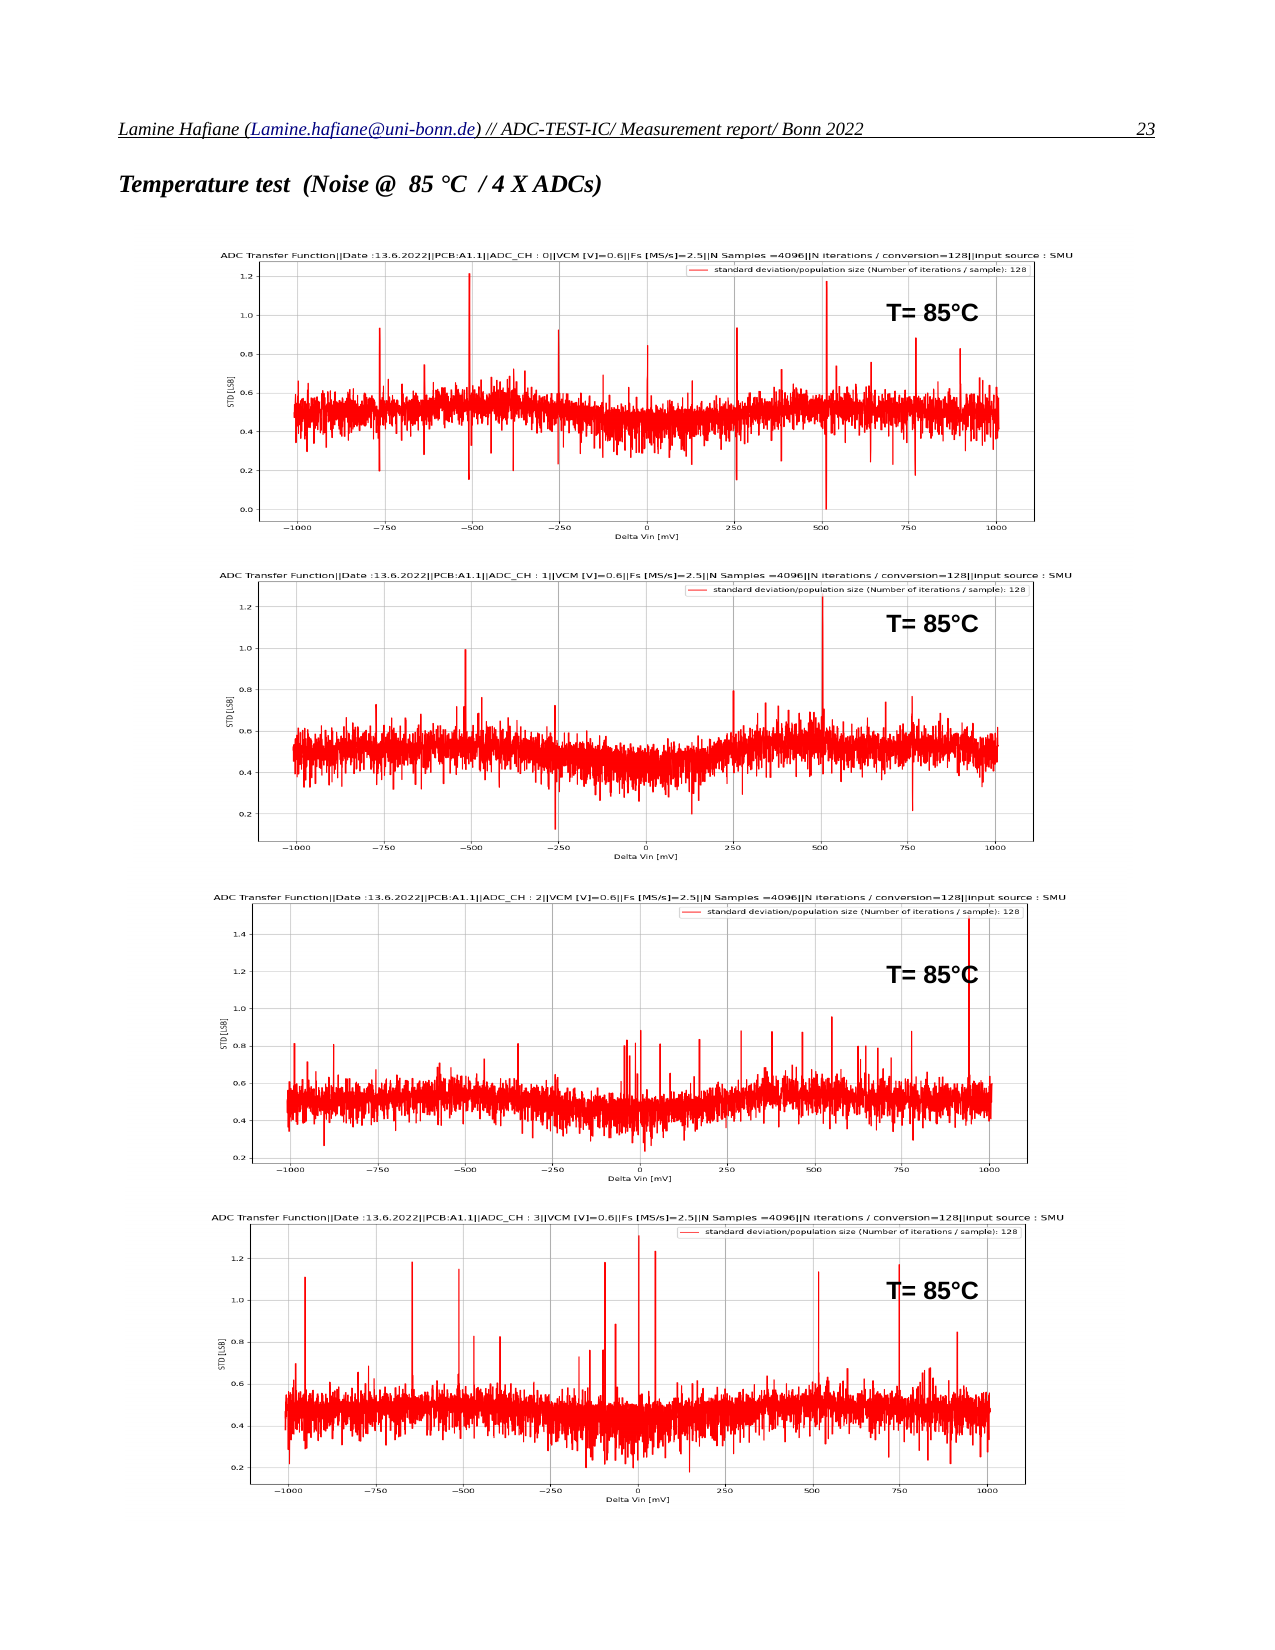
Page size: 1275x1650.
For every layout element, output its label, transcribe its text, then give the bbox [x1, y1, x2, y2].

picture [125, 221, 1134, 1521]
text Temperature test (Noise @ 85 °C / 4 X ADCs) [118, 169, 1157, 198]
